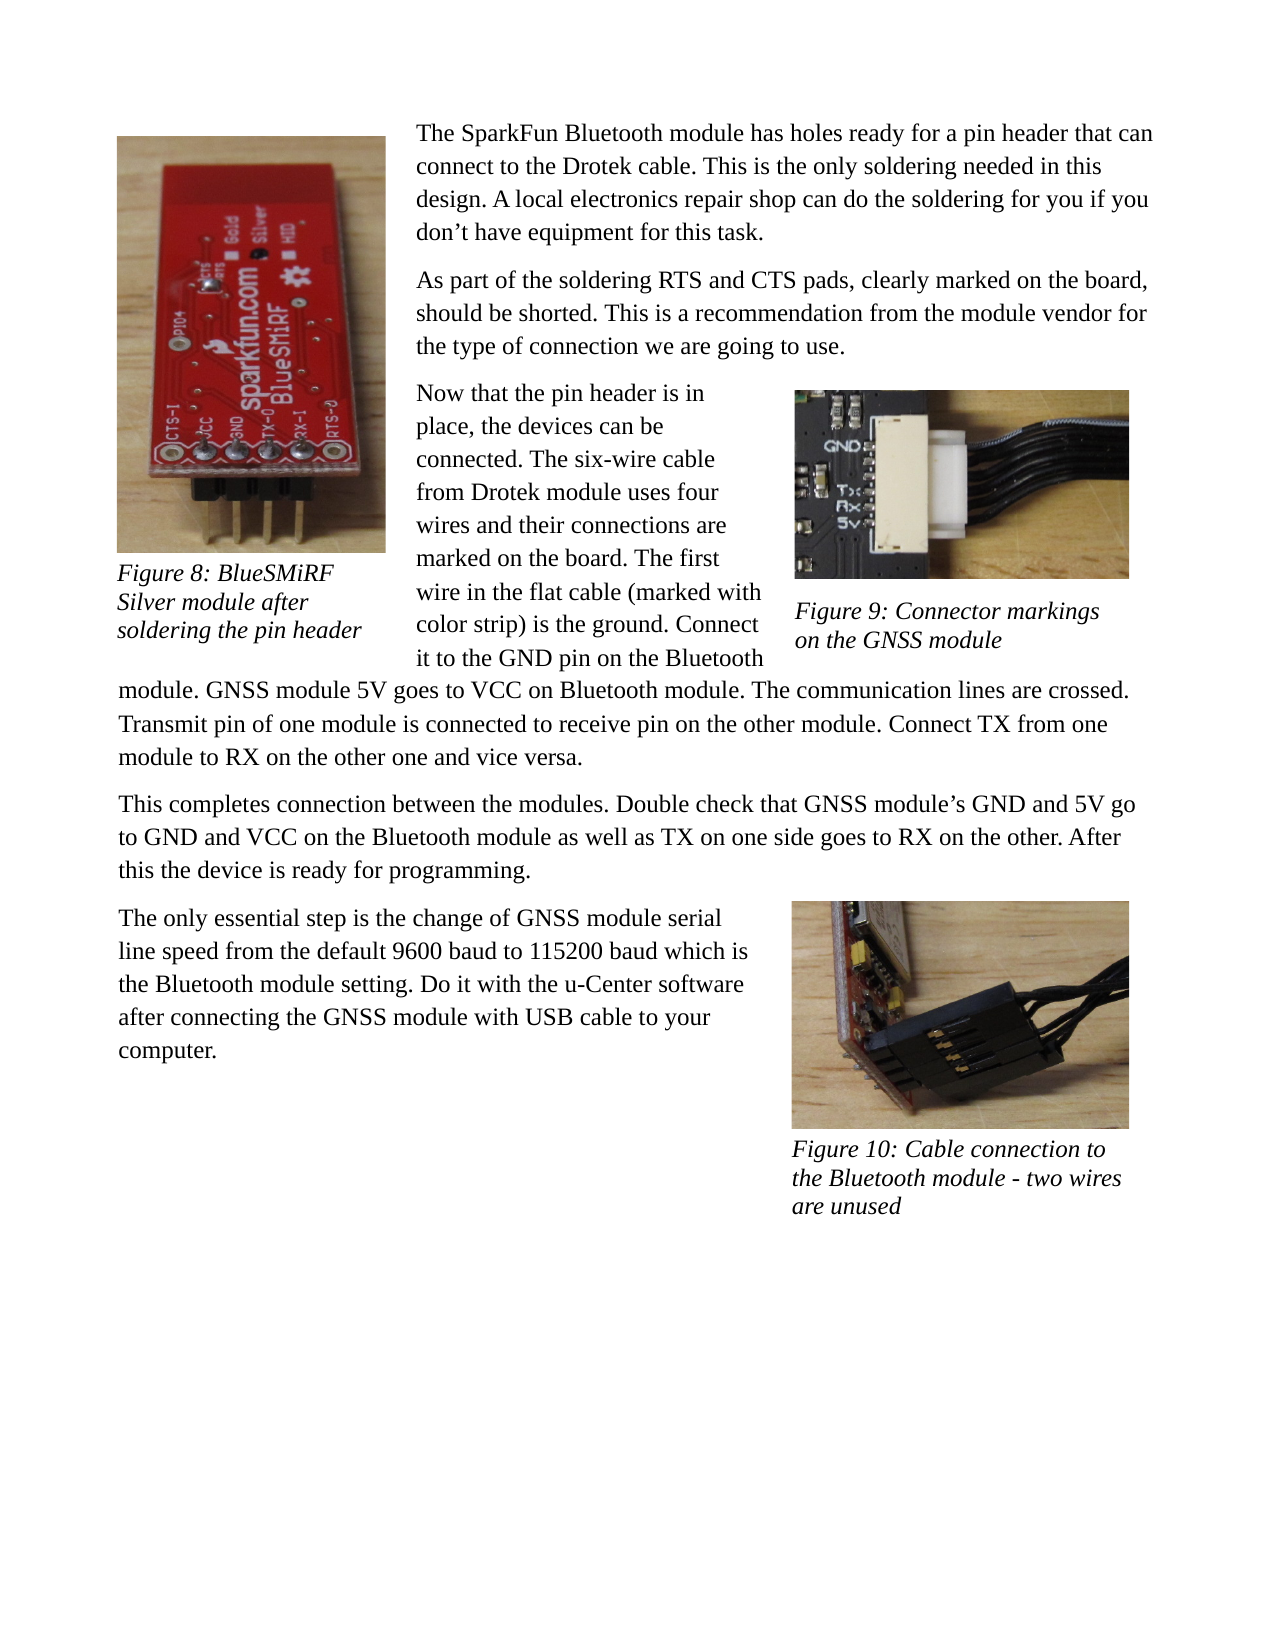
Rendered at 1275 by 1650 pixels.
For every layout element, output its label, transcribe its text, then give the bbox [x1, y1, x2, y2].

picture [890, 394, 1130, 579]
picture [143, 136, 348, 553]
picture [812, 901, 1117, 1129]
text Figure 10: Cable connection to the Bluetooth module - two wires are unused [792, 902, 1129, 1220]
text The only essential step is the change of GNSS module serial line speed from the default 9600 baud to 115200 baud which is the Bluetooth module setting. Do it with the u-Center software after connecting the GNSS module with USB cable to your computer. [118, 903, 792, 1064]
text Figure 9: Connector markings on the GNSS module [794, 390, 1129, 653]
text This completes connection between the modules. Double check that GNSS module’s GND and 5V go to GND and VCC on the Bluetooth module as well as TX on one side goes to RX on the other. After this the device is ready for programming. [118, 789, 1157, 884]
text As part of the soldering RTS and CTS pads, clearly marked on the board, should be shorted. This is a recommendation from the module vendor for the type of connection we are going to use. [386, 265, 1157, 359]
text Figure 8: BlueSMiRF Silver module after soldering the pin header [117, 137, 386, 644]
text Now that the pin header is in place, the devices can be connected. The six-wire cable from Drotek module uses four wires and their connections are marked on the board. The first wire in the flat cable (marked with color strip) is the ground. Connect it to the GND pin on the Bluetooth module. GNSS module 5V goes to VCC on Bluetooth module. The communication lines are crossed. Transmit pin of one module is connected to receive pin on the other module. Connect TX from one module to RX on the other one and vice versa. [118, 378, 1157, 770]
text The SparkFun Bluetooth module has holes ready for a pin header that can connect to the Drotek cable. This is the only soldering needed in this design. A local electronics repair shop can do the soldering for you if you don’t have equipment for this task. [117, 118, 1157, 246]
